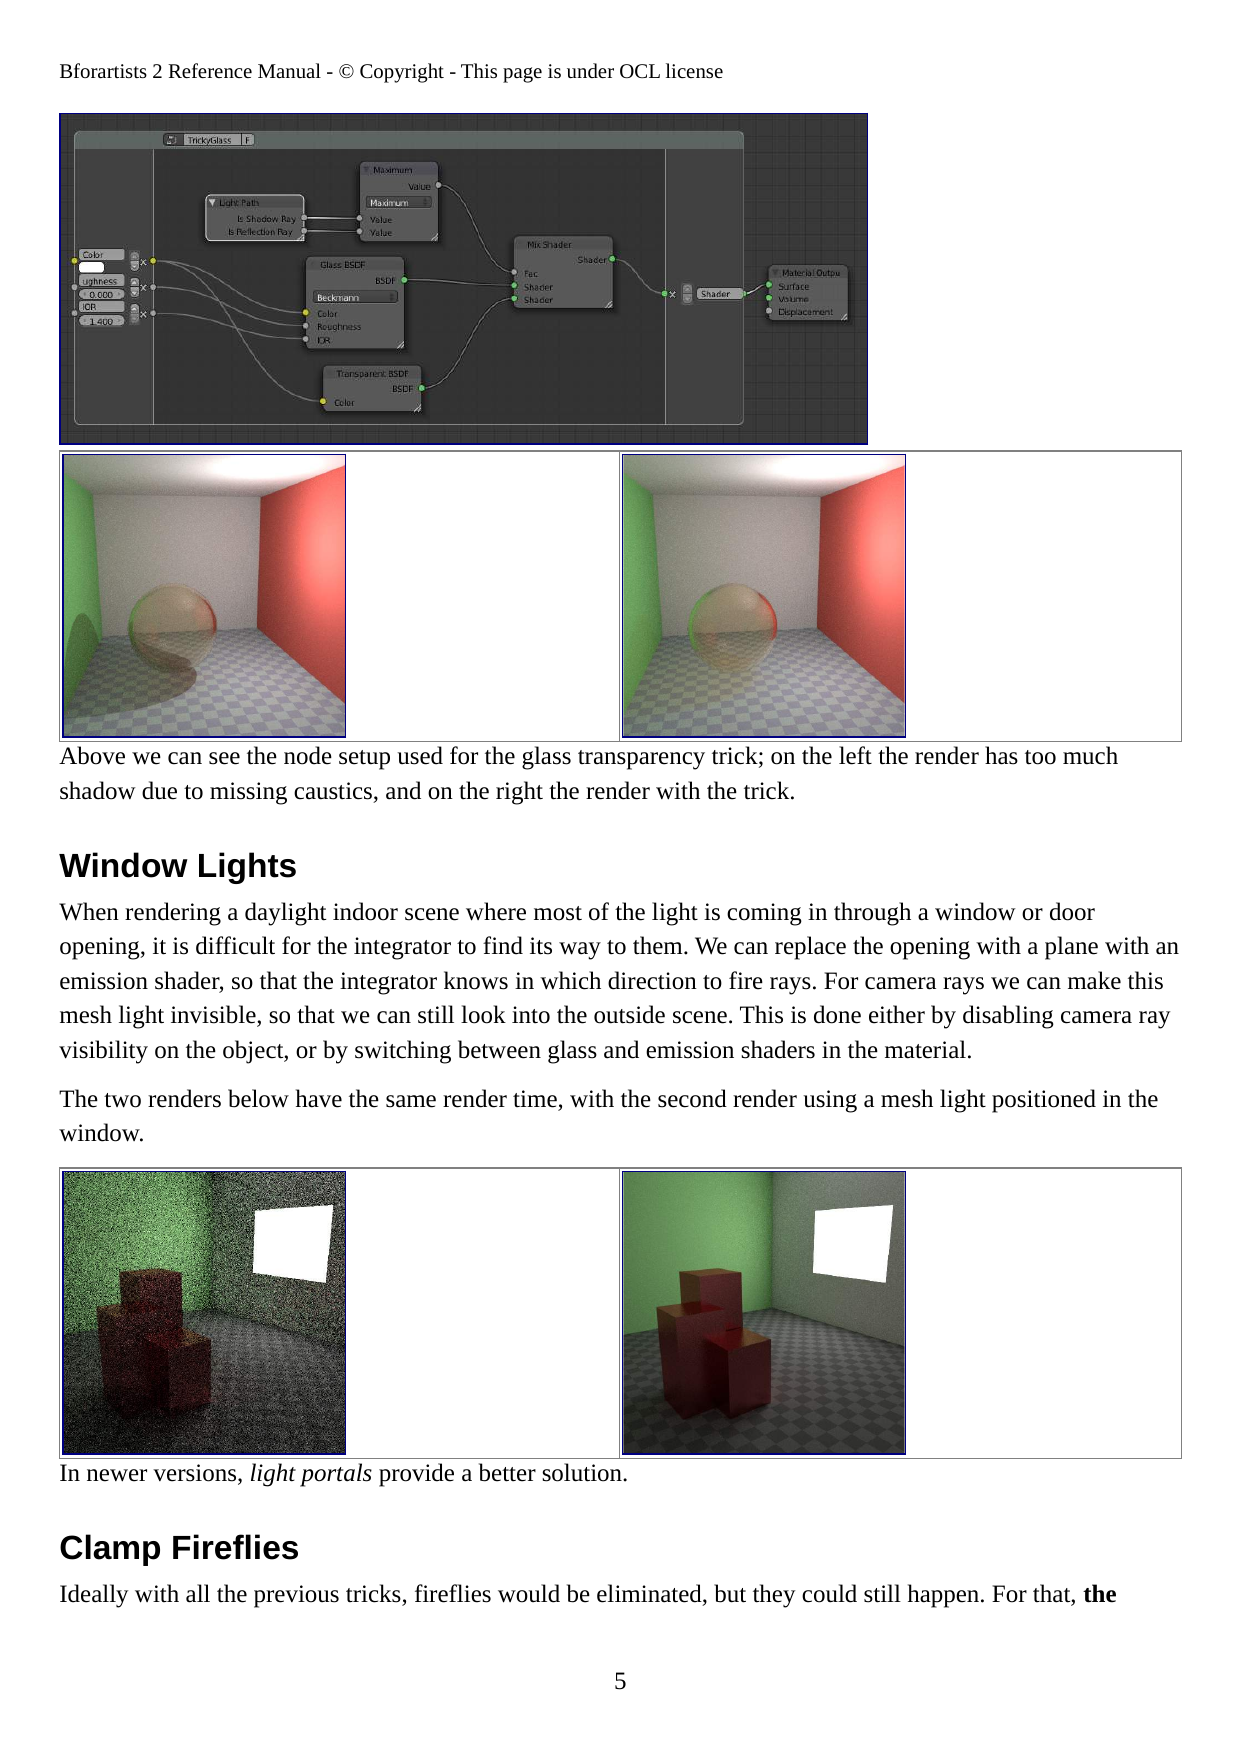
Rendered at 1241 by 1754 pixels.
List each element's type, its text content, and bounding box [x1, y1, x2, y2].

text When rendering a daylight indoor scene where most of the light is coming in through a window or door opening, it is difficult for the integrator to find its way to them. We can replace the opening with a plane with an emission shader, so that the integrator knows in which direction to fire rays. For camera rays we can make this mesh light invisible, so that we can still look into the outside scene. This is done either by disabling camera ray visibility on the object, or by switching between glass and emission shaders in the material. [59, 897, 1181, 1063]
table_header [620, 1169, 1181, 1458]
subtitle Clamp Fireflies [59, 1528, 1181, 1567]
table_header [60, 1169, 619, 1458]
picture [64, 455, 345, 736]
subtitle Window Lights [59, 846, 1181, 884]
text In newer versions, light portals provide a better solution. [59, 1459, 1181, 1487]
text The two renders below have the same render time, with the second render using a mesh light positioned in the window. [59, 1084, 1181, 1147]
table_header [620, 452, 1181, 741]
picture [61, 114, 867, 443]
picture [64, 1172, 345, 1453]
text Ideally with all the previous tricks, fireflies would be eliminated, but they could still happen. For that, the [59, 1579, 1181, 1608]
text Above we can see the node setup used for the glass transparency trick; on the left the render has too much shadow due to missing caustics, and on the right the render with the trick. [59, 742, 1181, 804]
picture [623, 455, 905, 736]
table_header [60, 452, 619, 741]
picture [623, 1172, 905, 1453]
